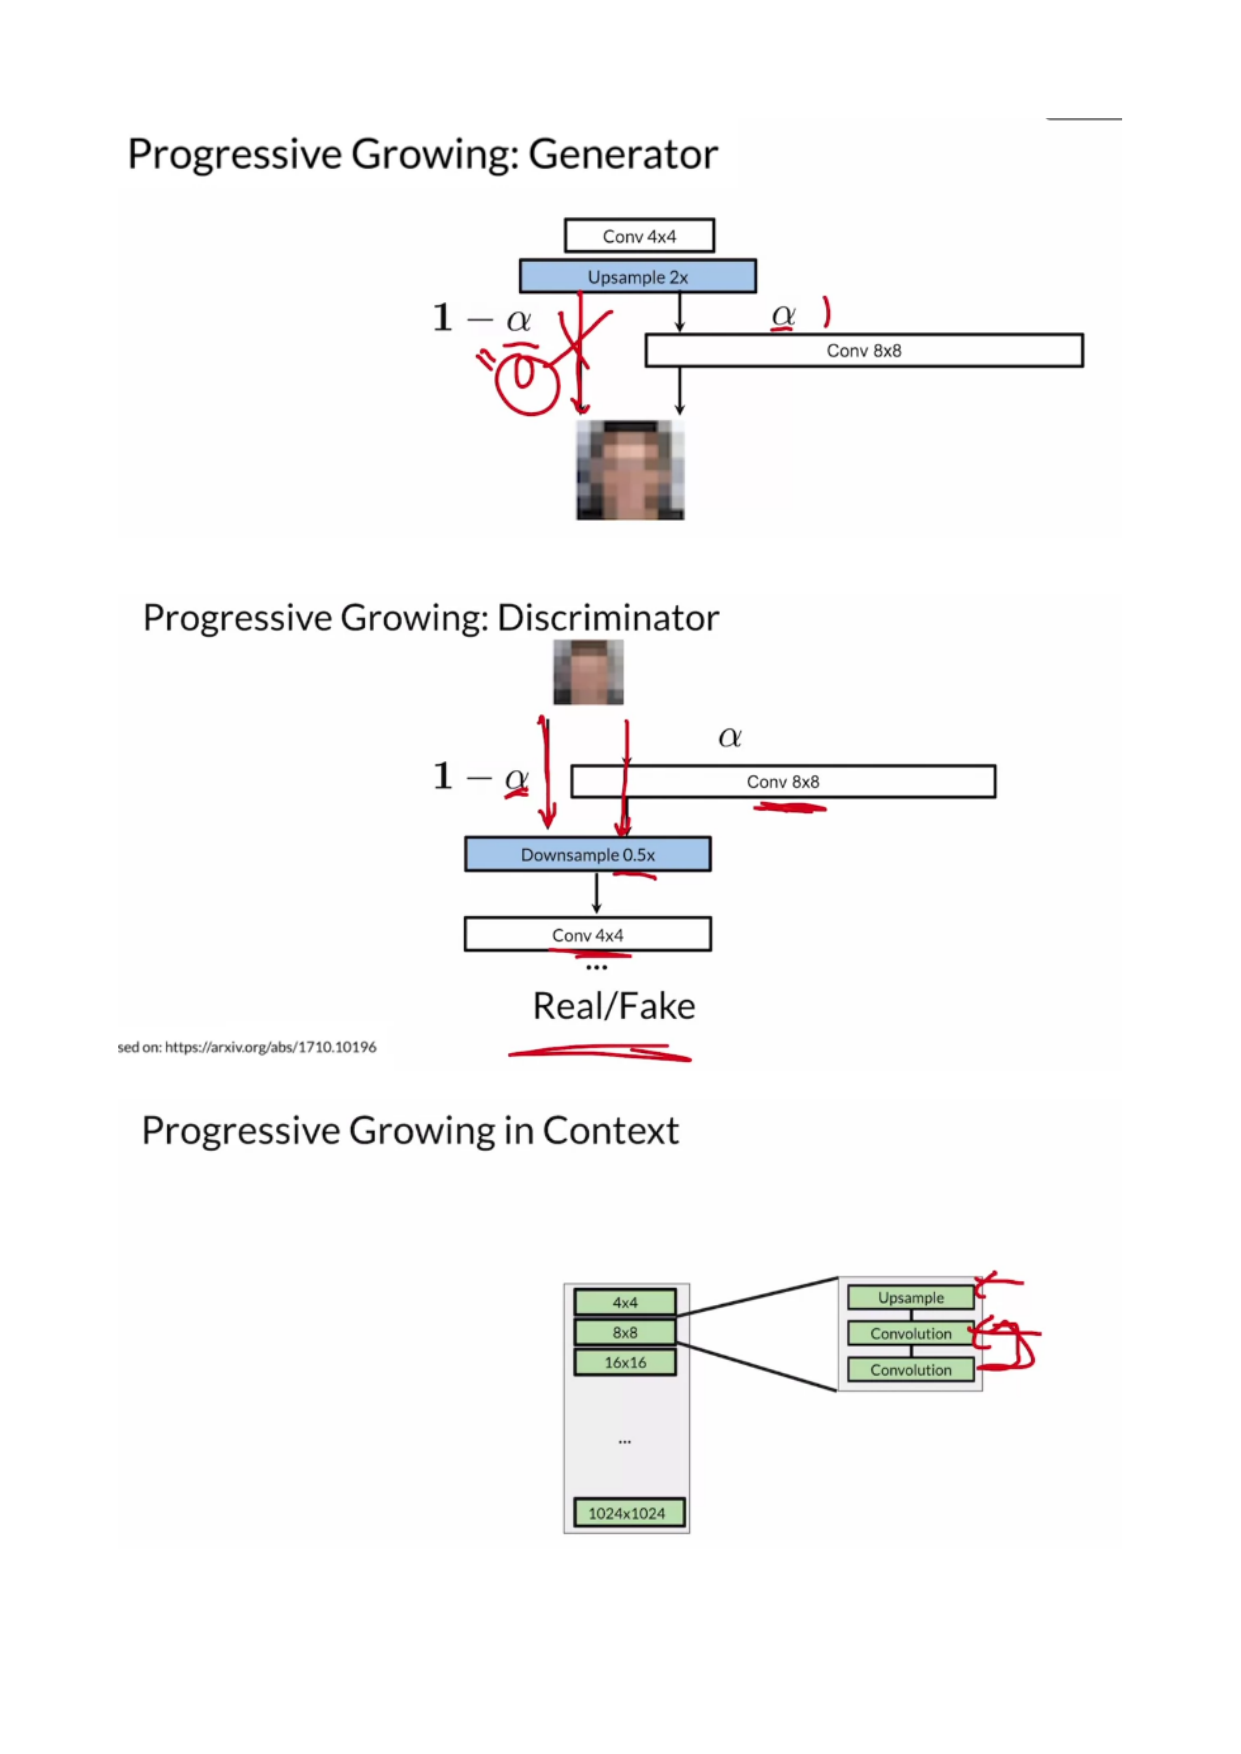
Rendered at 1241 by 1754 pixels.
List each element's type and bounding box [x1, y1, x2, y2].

picture [118, 118, 1123, 538]
picture [118, 594, 1123, 1071]
picture [118, 1099, 1123, 1549]
